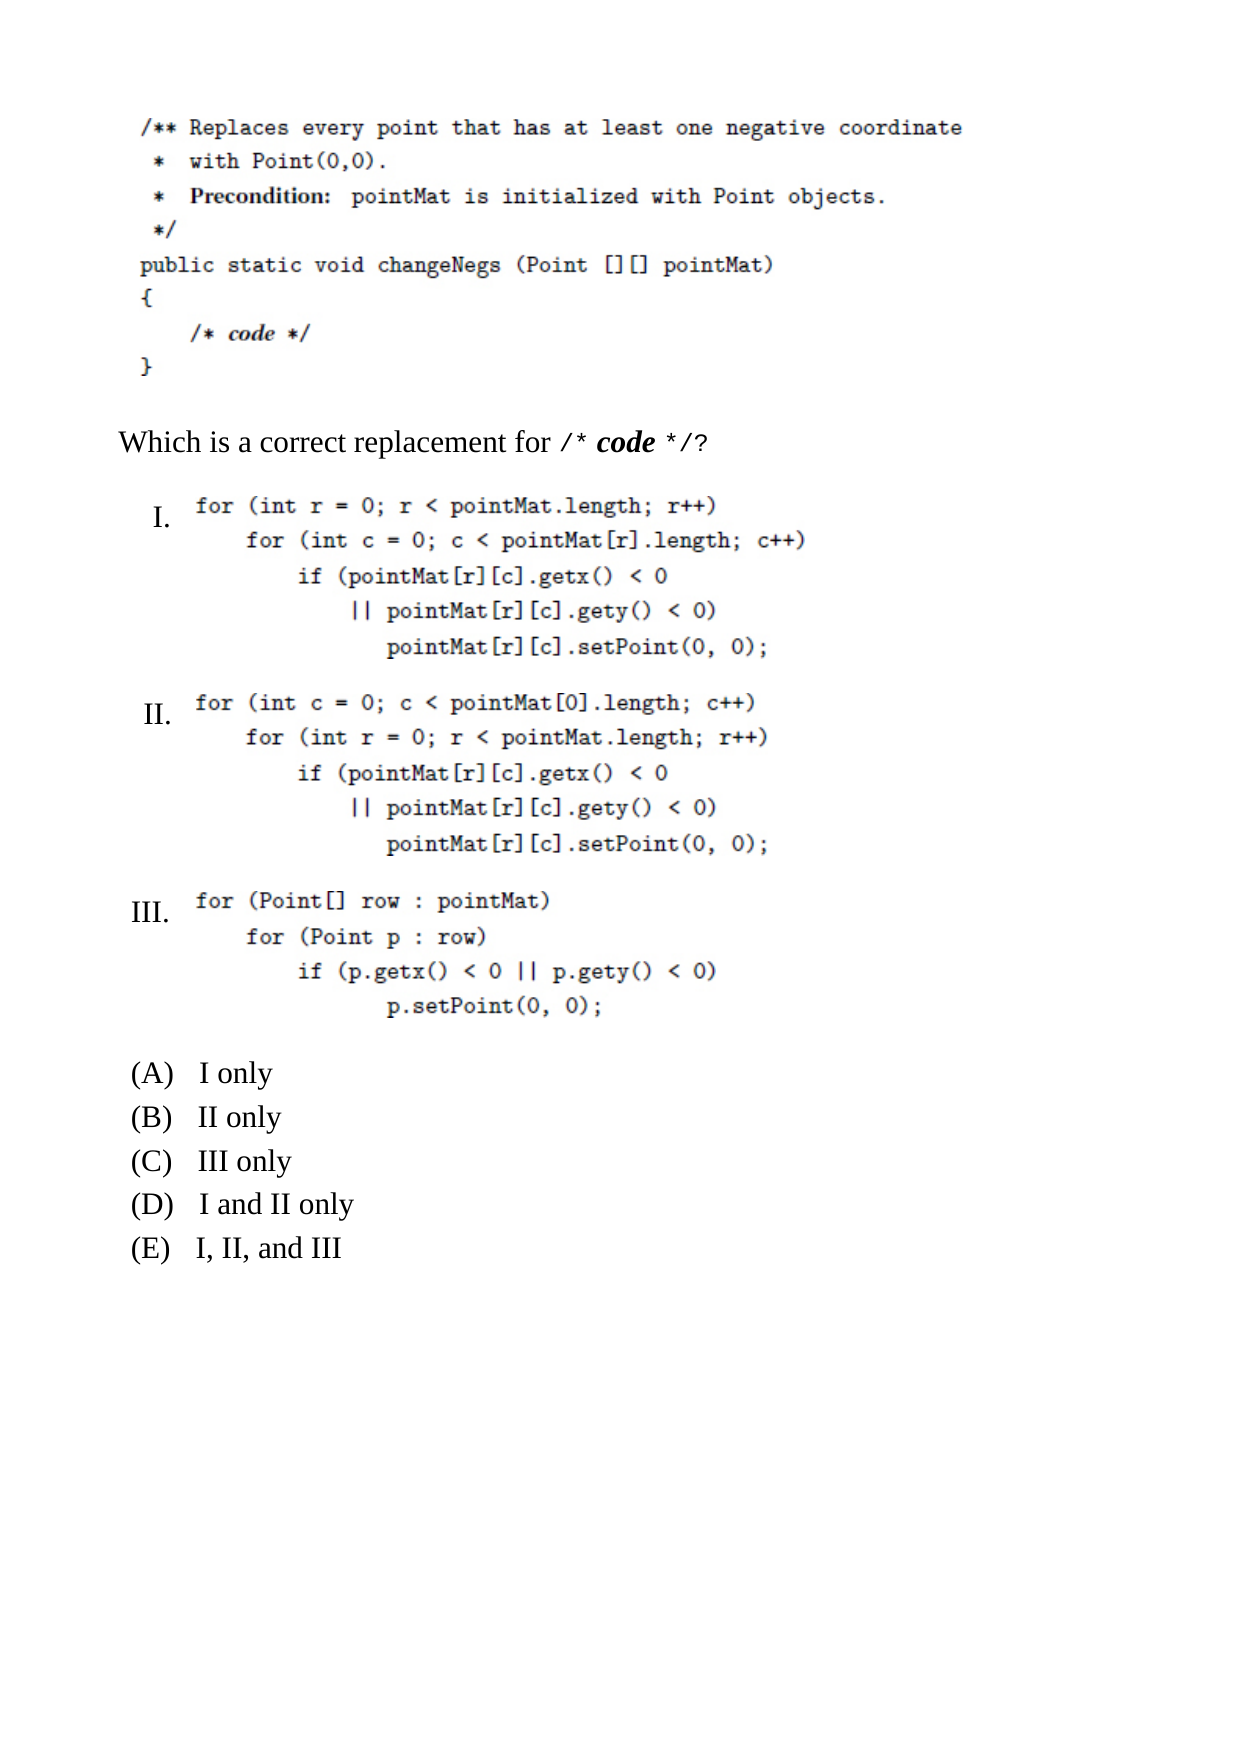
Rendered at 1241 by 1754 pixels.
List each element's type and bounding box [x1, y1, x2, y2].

picture [195, 891, 716, 1018]
picture [195, 496, 805, 659]
picture [139, 118, 963, 376]
picture [196, 693, 768, 856]
